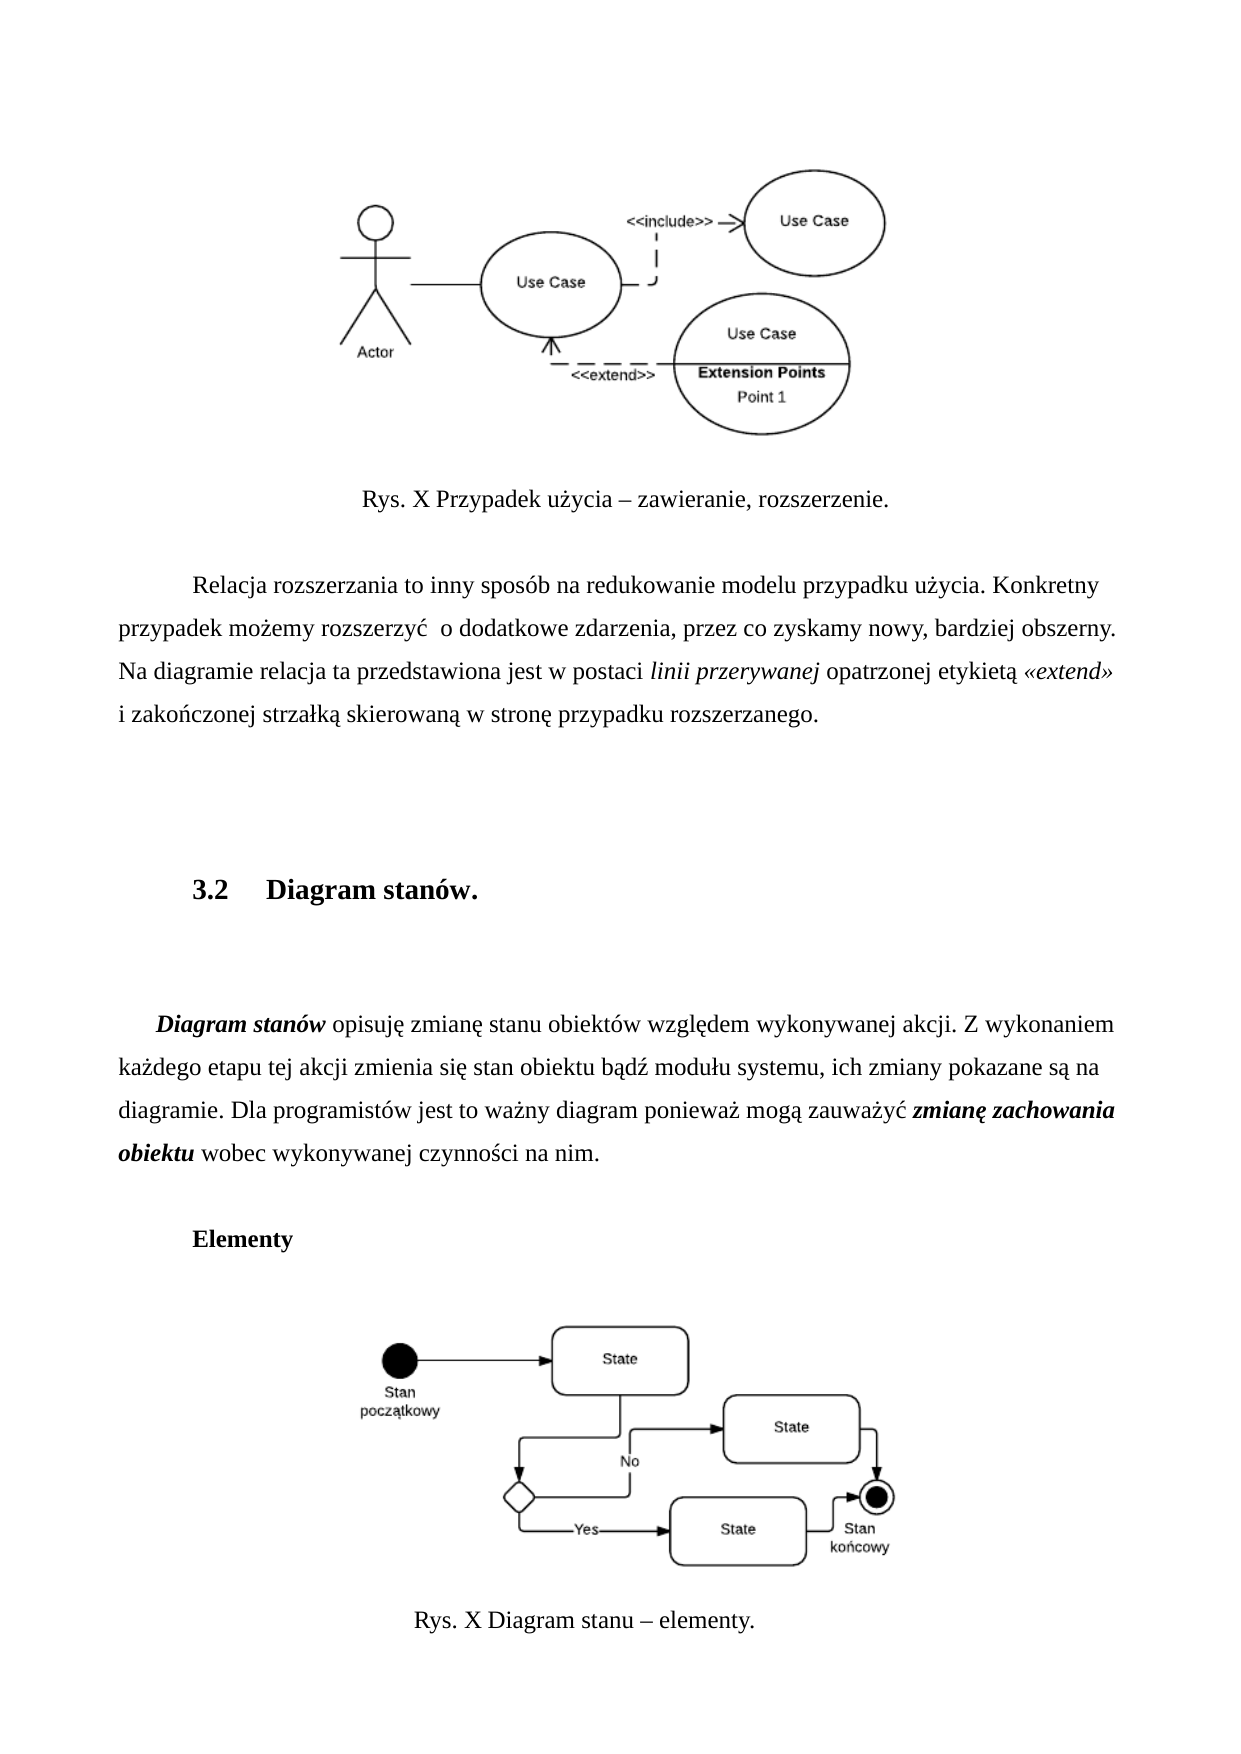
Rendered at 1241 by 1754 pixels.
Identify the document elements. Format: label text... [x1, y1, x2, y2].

text Rys. X Diagram stanu – elementy. [118, 1311, 1122, 1634]
text 3.2 Diagram stanów. [118, 872, 1122, 906]
text Elementy [118, 1224, 1122, 1253]
text Rys. X Przypadek użycia – zawieranie, rozszerzenie. [118, 118, 1122, 513]
text Diagram stanów opisuję zmianę stanu obiektów względem wykonywanej akcji. Z wykonaniem każdego etapu tej akcji zmienia się stan obiektu bądź modułu systemu, ich zmiany pokazane są na diagramie. Dla programistów jest to ważny diagram ponieważ mogą zauważyć zmianę zachowania obiektu wobec wykonywanej czynności na nim. [118, 1009, 1122, 1167]
picture [332, 1310, 908, 1591]
picture [323, 118, 917, 470]
text Relacja rozszerzania to inny sposób na redukowanie modelu przypadku użycia. Konkretny przypadek możemy rozszerzyć o dodatkowe zdarzenia, przez co zyskamy nowy, bardziej obszerny. Na diagramie relacja ta przedstawiona jest w postaci linii przerywanej opatrzonej etykietą «extend» i zakończonej strzałką skierowaną w stronę przypadku rozszerzanego. [118, 570, 1122, 728]
